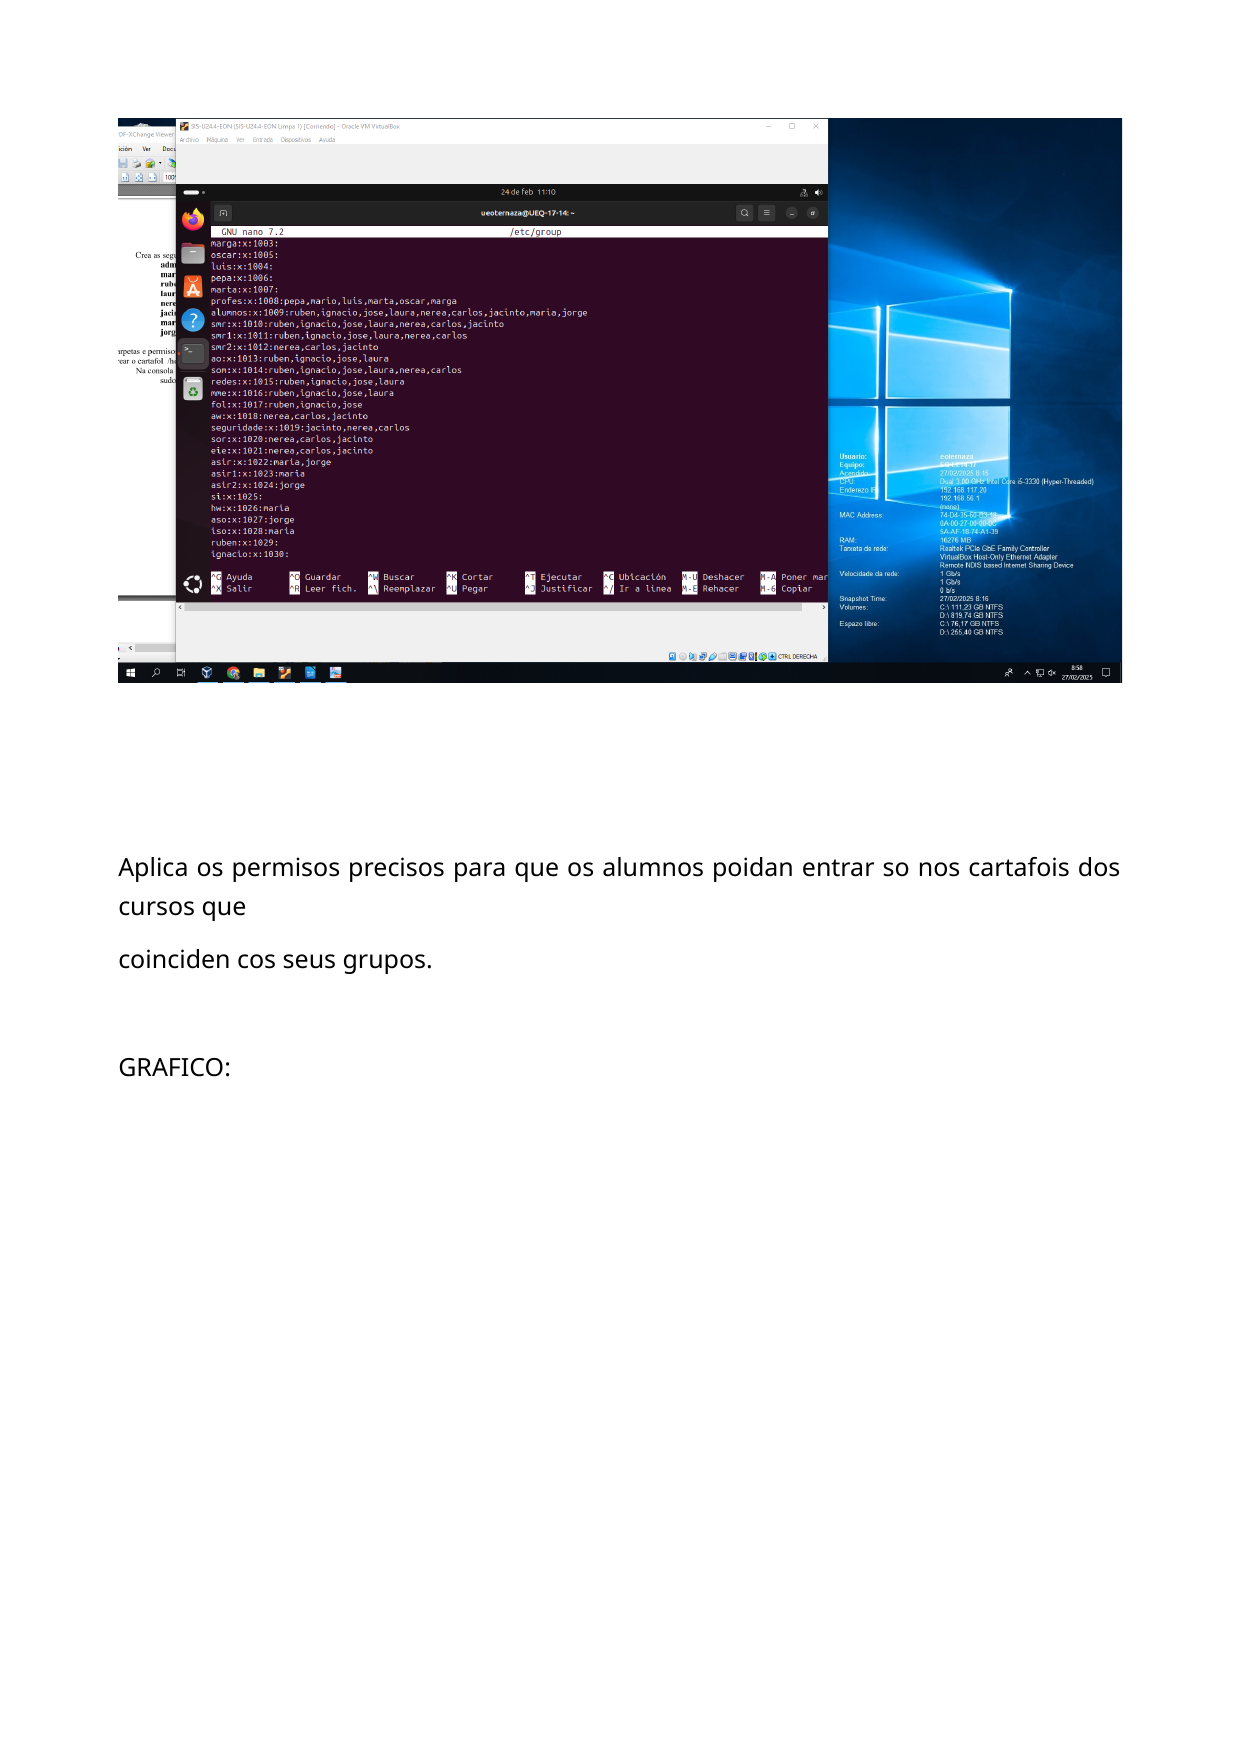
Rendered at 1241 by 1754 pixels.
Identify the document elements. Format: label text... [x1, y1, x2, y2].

text Aplica os permisos precisos para que os alumnos poidan entrar so nos cartafois dos cursos que [118, 849, 1122, 922]
text GRAFICO: [118, 1049, 1122, 1084]
picture [118, 118, 1123, 683]
text coinciden cos seus grupos. [118, 942, 1122, 976]
